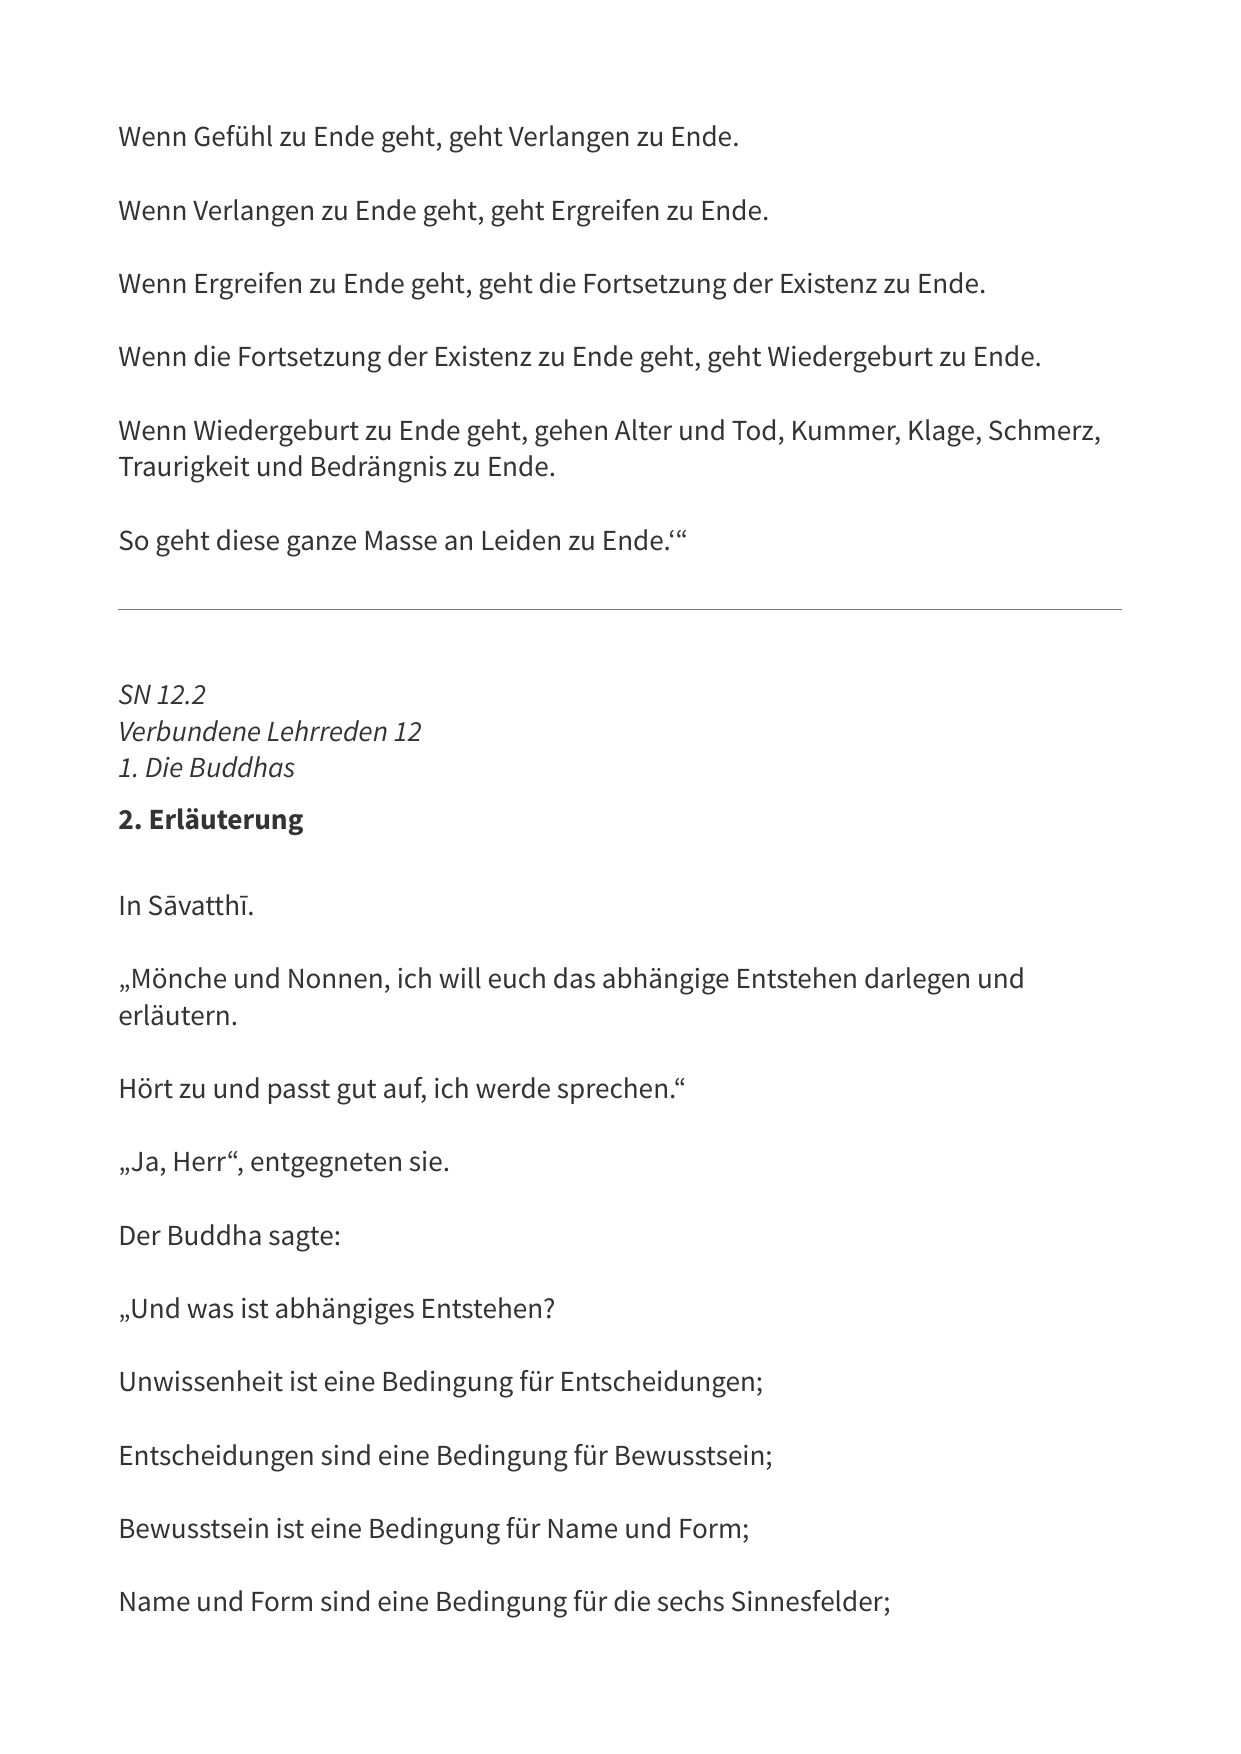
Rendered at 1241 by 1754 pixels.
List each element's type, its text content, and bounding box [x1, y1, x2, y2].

text So geht diese ganze Masse an Leiden zu Ende.‘“ [118, 521, 1122, 558]
text „Und was ist abhängiges Entstehen? [118, 1290, 1122, 1326]
text Verbundene Lehrreden 12 [118, 712, 1122, 749]
text Hört zu und passt gut auf, ich werde sprechen.“ [118, 1070, 1122, 1106]
text „Mönche und Nonnen, ich will euch das abhängige Entstehen darlegen und erläutern. [118, 960, 1122, 1033]
text Bewusstsein ist eine Bedingung für Name und Form; [118, 1510, 1122, 1546]
text „Ja, Herr“, entgegneten sie. [118, 1143, 1122, 1180]
text Wenn Wiedergeburt zu Ende geht, gehen Alter und Tod, Kummer, Klage, Schmerz, Traurigkeit und Bedrängnis zu Ende. [118, 411, 1122, 485]
text Der Buddha sagte: [118, 1216, 1122, 1253]
text In Sāvatthī. [118, 886, 1122, 923]
text Unwissenheit ist eine Bedingung für Entscheidungen; [118, 1363, 1122, 1400]
subtitle 2. Erläuterung [118, 800, 1122, 837]
text Name und Form sind eine Bedingung für die sechs Sinnesfelder; [118, 1583, 1122, 1620]
text SN 12.2 [118, 676, 1122, 712]
text Entscheidungen sind eine Bedingung für Bewusstsein; [118, 1436, 1122, 1473]
text Wenn Verlangen zu Ende geht, geht Ergreifen zu Ende. [118, 191, 1122, 228]
text Wenn Gefühl zu Ende geht, geht Verlangen zu Ende. [118, 118, 1122, 155]
text 1. Die Buddhas [118, 749, 1122, 786]
text Wenn die Fortsetzung der Existenz zu Ende geht, geht Wiedergeburt zu Ende. [118, 338, 1122, 375]
text Wenn Ergreifen zu Ende geht, geht die Fortsetzung der Existenz zu Ende. [118, 265, 1122, 301]
